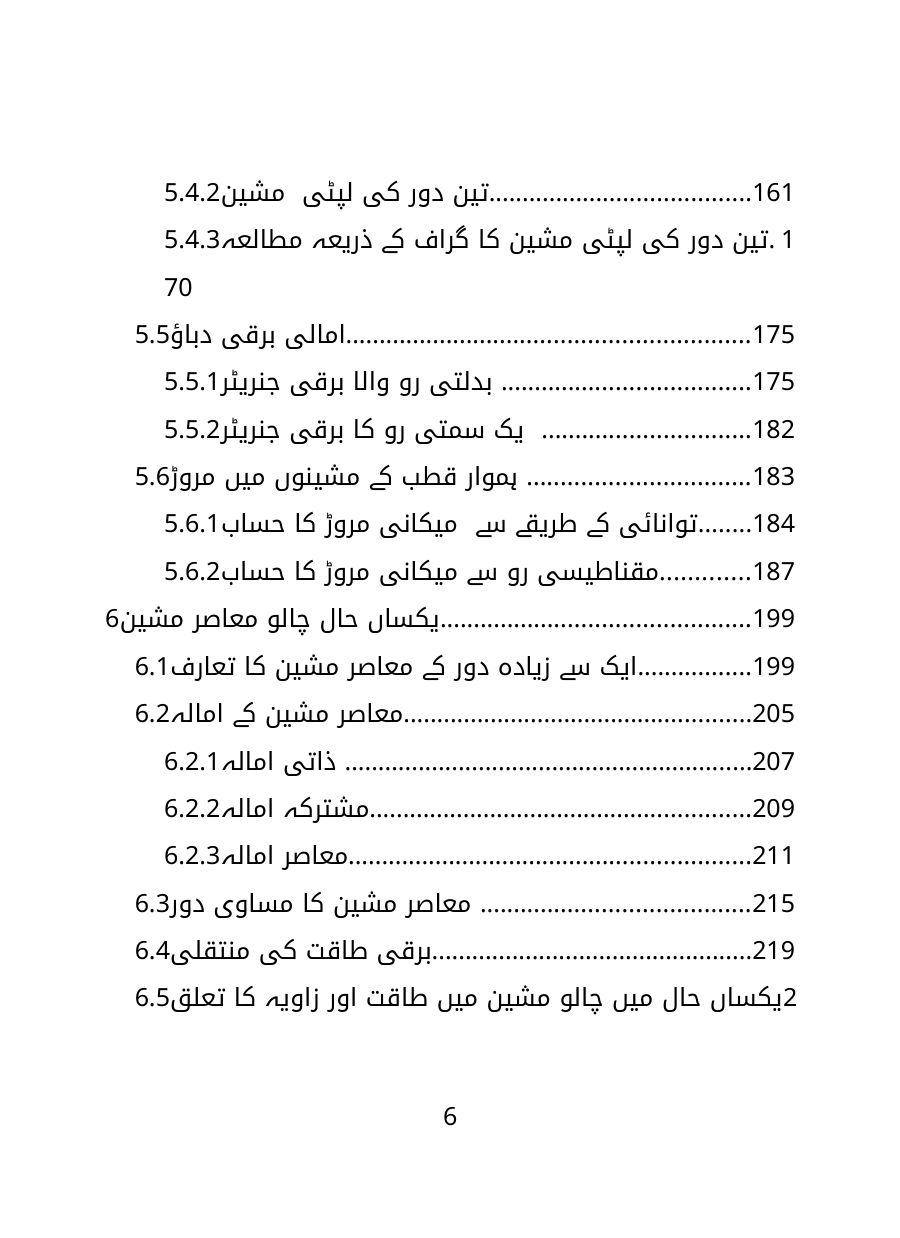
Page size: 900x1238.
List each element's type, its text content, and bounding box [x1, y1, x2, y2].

text 6.3معاصر مشین کا مساوی دور 215 [134, 880, 795, 927]
text 5.6.2مقناطیسی رو سے میکانی مروڑ کا حساب 187 [164, 548, 795, 596]
text 5.6.1توانائی کے طریقے سے میکانی مروڑ کا حساب 184 [164, 501, 795, 548]
text 5.4.2تین دور کی لپٹی مشین 161 [164, 169, 795, 216]
text 5.6ہموار قطب کے مشینوں میں مروڑ 183 [134, 453, 795, 501]
text 5.5.2یک سمتی رو کا برقی جنریٹر 182 [164, 406, 795, 453]
text 5.5امالی برقی دباؤ 175 [134, 311, 795, 359]
text 6.2.1ذاتی امالہ 207 [164, 738, 795, 785]
text 6.5یکساں حال میں چالو مشین میں طاقت اور زاویہ کا تعلق 220 [134, 975, 795, 1022]
text 6.1ایک سے زیادہ دور کے معاصر مشین کا تعارف 199 [134, 643, 795, 690]
text 6.2.2مشترکہ امالہ 209 [164, 785, 795, 833]
text 6.2معاصر مشین کے امالہ 205 [134, 690, 795, 738]
text 5.5.1بدلتی رو والا برقی جنریٹر 175 [164, 359, 795, 406]
text 6.2.3معاصر امالہ 211 [164, 833, 795, 880]
text 6.4برقی طاقت کی منتقلی 219 [134, 927, 795, 975]
text 5.4.3تین دور کی لپٹی مشین کا گراف کے ذریعہ مطالعہ 170 [164, 216, 795, 311]
text 6یکساں حال چالو معاصر مشین 199 [105, 596, 795, 643]
